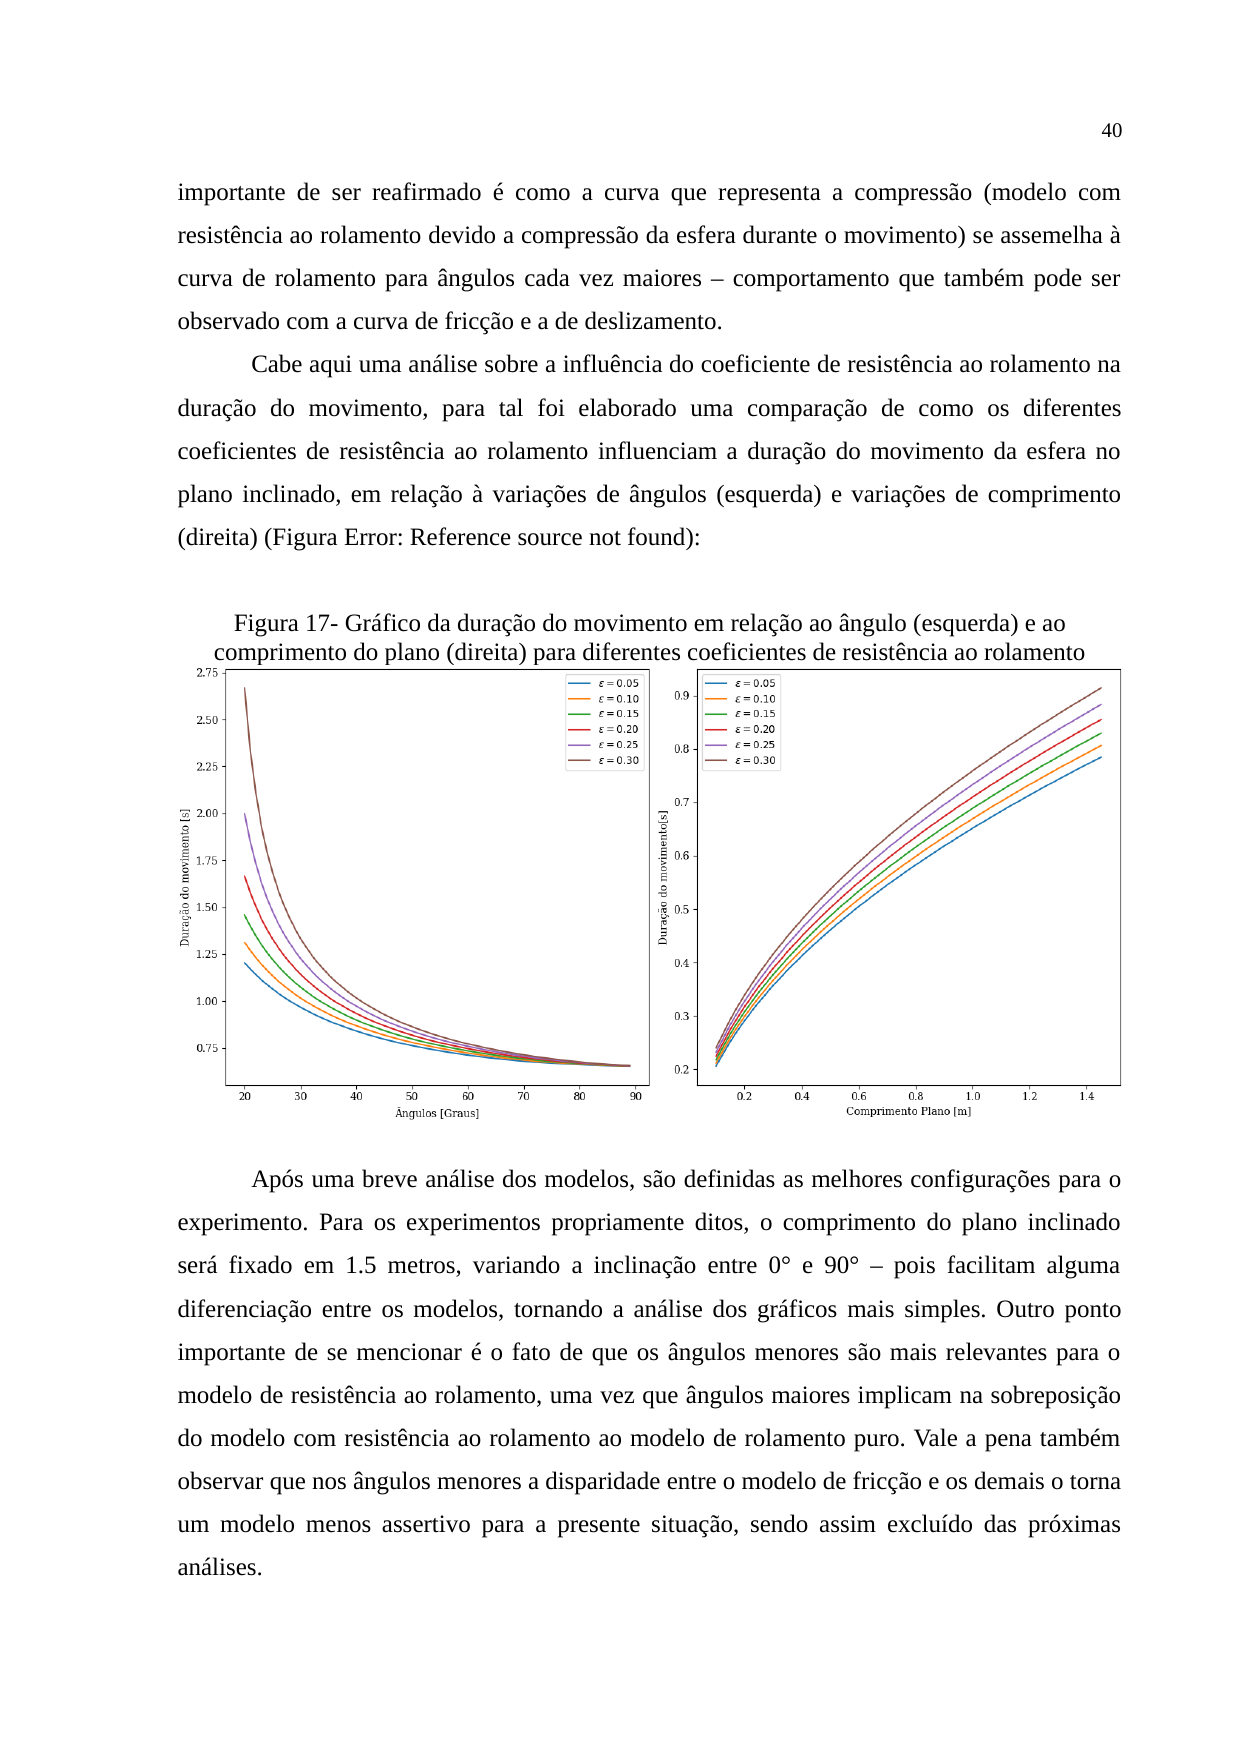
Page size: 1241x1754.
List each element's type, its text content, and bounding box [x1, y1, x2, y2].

text importante de ser reafirmado é como a curva que representa a compressão (modelo com resistência ao rolamento devido a compressão da esfera durante o movimento) se assemelha à curva de rolamento para ângulos cada vez maiores – comportamento que também pode ser observado com a curva de fricção e a de deslizamento. [177, 177, 1122, 335]
text Após uma breve análise dos modelos, são definidas as melhores configurações para o experimento. Para os experimentos propriamente ditos, o comprimento do plano inclinado será fixado em 1.5 metros, variando a inclinação entre 0° e 90° – pois facilitam alguma diferenciação entre os modelos, tornando a análise dos gráficos mais simples. Outro ponto importante de se mencionar é o fato de que os ângulos menores são mais relevantes para o modelo de resistência ao rolamento, uma vez que ângulos maiores implicam na sobreposição do modelo com resistência ao rolamento ao modelo de rolamento puro. Vale a pena também observar que nos ângulos menores a disparidade entre o modelo de fricção e os demais o torna um modelo menos assertivo para a presente situação, sendo assim excluído das próximas análises. [177, 1164, 1122, 1581]
picture [177, 665, 1123, 1122]
text Cabe aqui uma análise sobre a influência do coeficiente de resistência ao rolamento na duração do movimento, para tal foi elaborado uma comparação de como os diferentes coeficientes de resistência ao rolamento influenciam a duração do movimento da esfera no plano inclinado, em relação à variações de ângulos (esquerda) e variações de comprimento (direita) (Figura Error: Reference source not found): [177, 349, 1122, 551]
text Figura 17- Gráfico da duração do movimento em relação ao ângulo (esquerda) e ao comprimento do plano (direita) para diferentes coeficientes de resistência ao rolamento [177, 608, 1122, 665]
